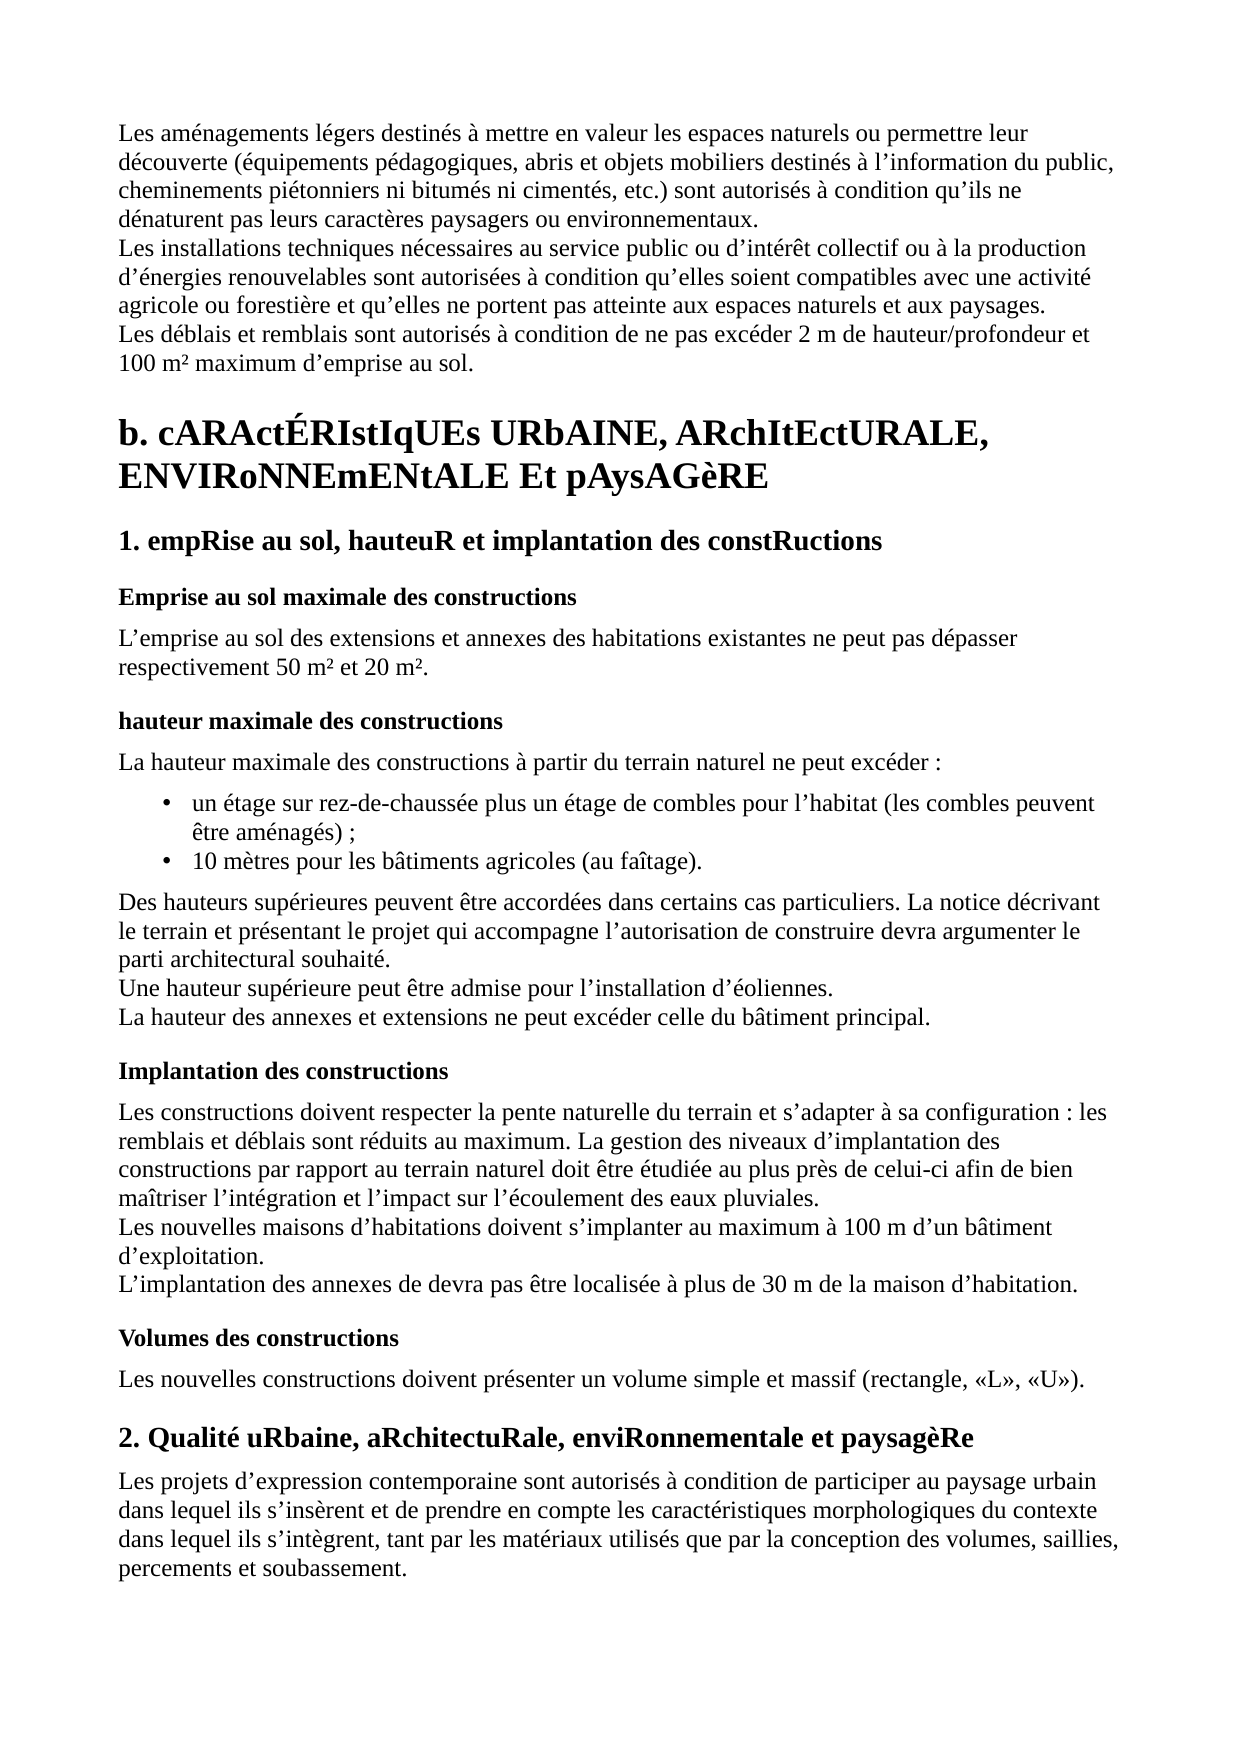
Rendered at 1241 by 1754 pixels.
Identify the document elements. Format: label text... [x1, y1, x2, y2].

text Les constructions doivent respecter la pente naturelle du terrain et s’adapter à sa configuration : les remblais et déblais sont réduits au maximum. La gestion des niveaux d’implantation des constructions par rapport au terrain naturel doit être étudiée au plus près de celui-ci afin de bien maîtriser l’intégration et l’impact sur l’écoulement des eaux pluviales. [118, 1097, 1122, 1212]
text Une hauteur supérieure peut être admise pour l’installation d’éoliennes. [118, 973, 1122, 1002]
subtitle Emprise au sol maximale des constructions [118, 582, 1122, 611]
subtitle 2. Qualité uRbaine, aRchitectuRale, enviRonnementale et paysagèRe [118, 1420, 1122, 1454]
text Les nouvelles constructions doivent présenter un volume simple et massif (rectangle, «L», «U»). [118, 1364, 1122, 1393]
text La hauteur des annexes et extensions ne peut excéder celle du bâtiment principal. [118, 1002, 1122, 1031]
text Des hauteurs supérieures peuvent être accordées dans certains cas particuliers. La notice décrivant le terrain et présentant le projet qui accompagne l’autorisation de construire devra argumenter le parti architectural souhaité. [118, 887, 1122, 973]
subtitle hauteur maximale des constructions [118, 706, 1122, 734]
text Les déblais et remblais sont autorisés à condition de ne pas excéder 2 m de hauteur/profondeur et 100 m² maximum d’emprise au sol. [118, 319, 1122, 377]
text Les installations techniques nécessaires au service public ou d’intérêt collectif ou à la production d’énergies renouvelables sont autorisées à condition qu’elles soient compatibles avec une activité agricole ou forestière et qu’elles ne portent pas atteinte aux espaces naturels et aux paysages. [118, 233, 1122, 319]
text Les projets d’expression contemporaine sont autorisés à condition de participer au paysage urbain dans lequel ils s’insèrent et de prendre en compte les caractéristiques morphologiques du contexte dans lequel ils s’intègrent, tant par les matériaux utilisés que par la conception des volumes, saillies, percements et soubassement. [118, 1466, 1122, 1581]
subtitle 1. empRise au sol, hauteuR et implantation des constRuctions [118, 523, 1122, 557]
list un étage sur rez-de-chaussée plus un étage de combles pour l’habitat (les combles peuvent être aménagés) ; [162, 788, 1122, 846]
text L’implantation des annexes de devra pas être localisée à plus de 30 m de la maison d’habitation. [118, 1269, 1122, 1298]
subtitle Implantation des constructions [118, 1056, 1122, 1084]
subtitle Volumes des constructions [118, 1323, 1122, 1352]
list 10 mètres pour les bâtiments agricoles (au faîtage). [162, 846, 1122, 874]
subtitle b. cARActÉRIstIqUEs URbAINE, ARchItEctURALE, ENVIRoNNEmENtALE Et pAysAGèRE [118, 410, 1122, 496]
text L’emprise au sol des extensions et annexes des habitations existantes ne peut pas dépasser respectivement 50 m² et 20 m². [118, 623, 1122, 681]
text La hauteur maximale des constructions à partir du terrain naturel ne peut excéder : [118, 747, 1122, 776]
text Les aménagements légers destinés à mettre en valeur les espaces naturels ou permettre leur découverte (équipements pédagogiques, abris et objets mobiliers destinés à l’information du public, cheminements piétonniers ni bitumés ni cimentés, etc.) sont autorisés à condition qu’ils ne dénaturent pas leurs caractères paysagers ou environnementaux. [118, 118, 1122, 233]
text Les nouvelles maisons d’habitations doivent s’implanter au maximum à 100 m d’un bâtiment d’exploitation. [118, 1212, 1122, 1269]
